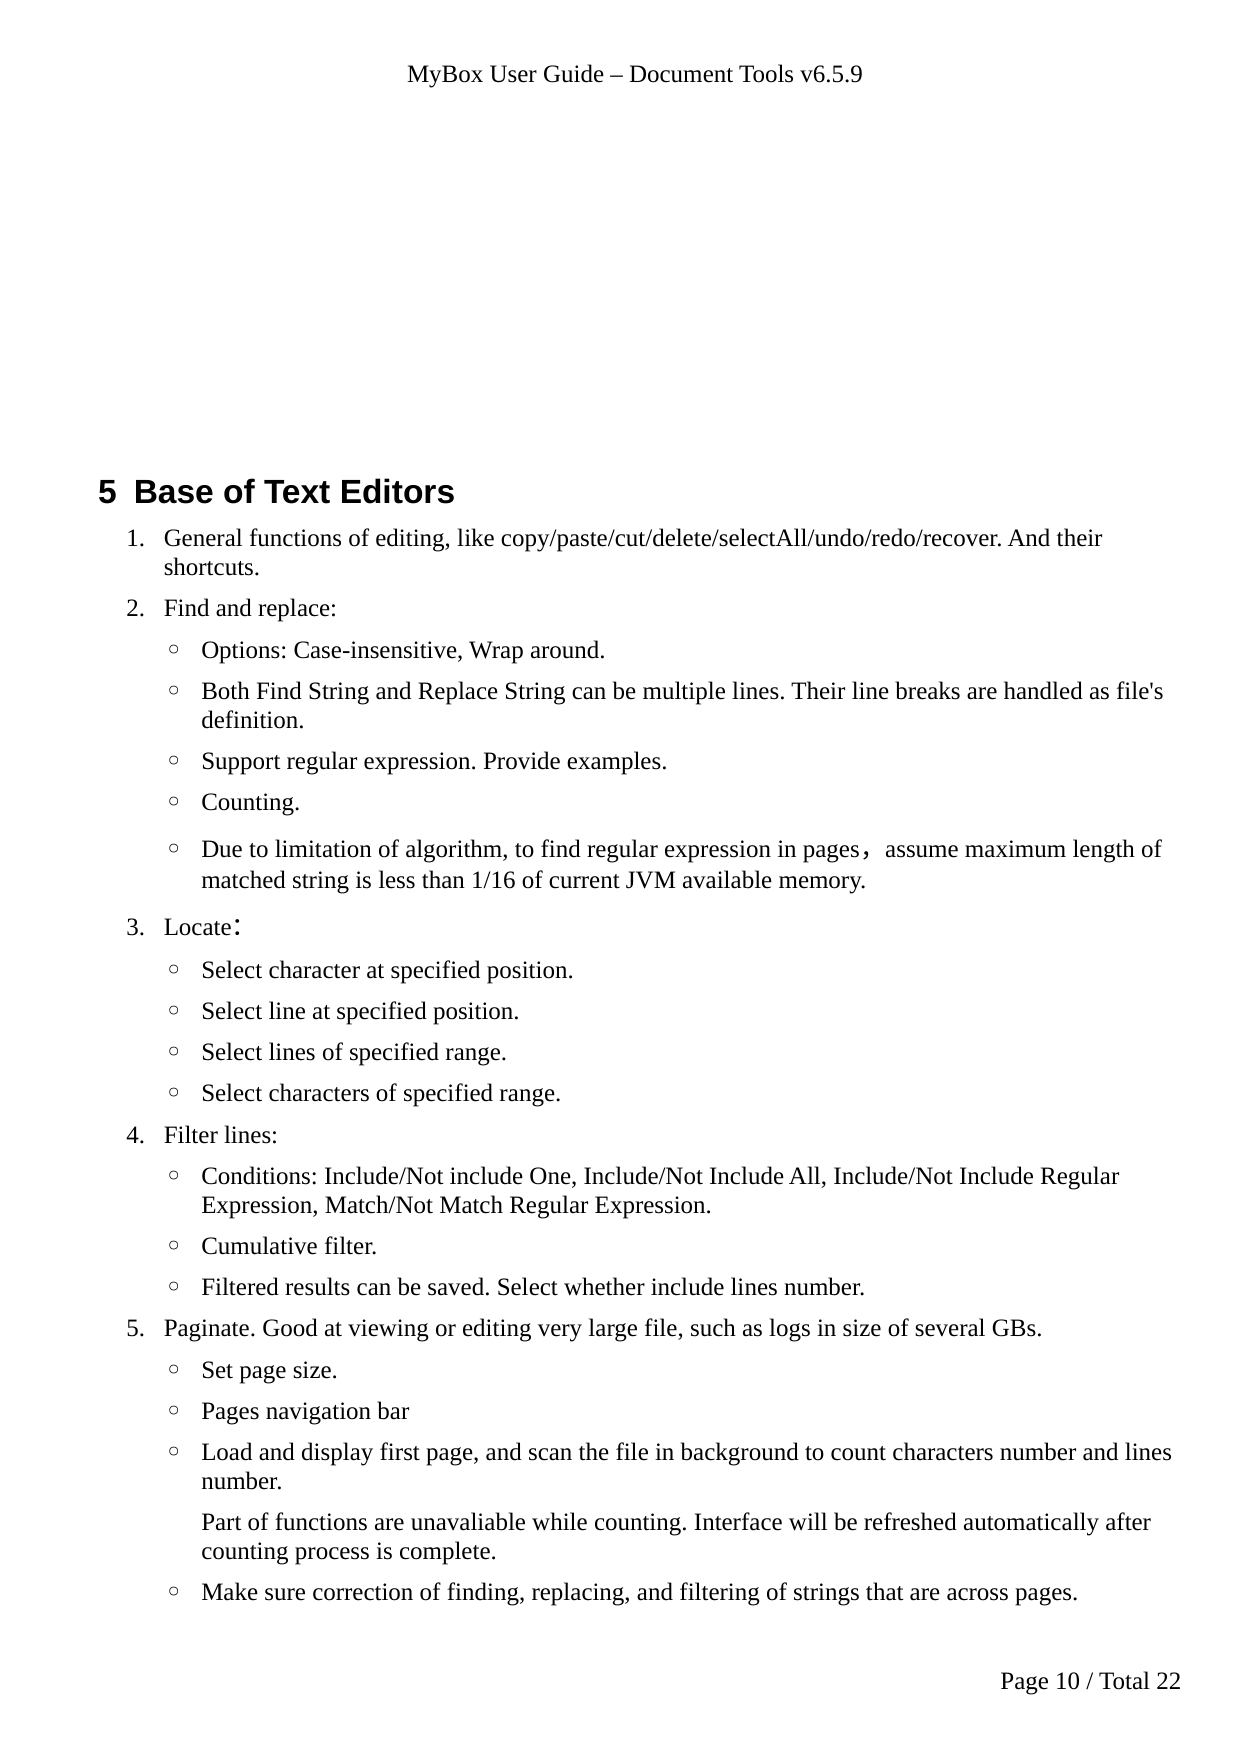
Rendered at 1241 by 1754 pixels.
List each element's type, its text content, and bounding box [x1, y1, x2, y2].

list Filtered results can be saved. Select whether include lines number. [163, 1272, 1181, 1301]
list Load and display first page, and scan the file in background to count characters number and lines number. [163, 1437, 1181, 1495]
list General functions of editing, like copy/paste/cut/delete/selectAll/undo/redo/recover. And their shortcuts. [126, 523, 1181, 581]
subtitle Base of Text Editors [88, 472, 1181, 511]
list Select character at specified position. [163, 955, 1181, 983]
list Counting. [163, 787, 1181, 816]
list Make sure correction of finding, replacing, and filtering of strings that are across pages. [163, 1577, 1181, 1606]
list Both Find String and Replace String can be multiple lines. Their line breaks are handled as file's definition. [163, 676, 1181, 733]
list Options: Case-insensitive, Wrap around. [163, 635, 1181, 663]
list Set page size. [163, 1355, 1181, 1383]
list Find and replace: [126, 593, 1181, 622]
list Paginate. Good at viewing or editing very large file, such as logs in size of several GBs. [126, 1313, 1181, 1342]
list Locate： [126, 906, 1181, 942]
list Select line at specified position. [163, 996, 1181, 1025]
list Part of functions are unavaliable while counting. Interface will be refreshed automatically after counting process is complete. [163, 1507, 1181, 1565]
list Cumulative filter. [163, 1231, 1181, 1260]
list Filter lines: [126, 1120, 1181, 1148]
list Select lines of specified range. [163, 1037, 1181, 1066]
list Support regular expression. Provide examples. [163, 746, 1181, 775]
list Conditions: Include/Not include One, Include/Not Include All, Include/Not Include Regular Expression, Match/Not Match Regular Expression. [163, 1161, 1181, 1218]
list Select characters of specified range. [163, 1078, 1181, 1107]
list Pages navigation bar [163, 1396, 1181, 1425]
list Due to limitation of algorithm, to find regular expression in pages，assume maximum length of matched string is less than 1/16 of current JVM available memory. [163, 828, 1181, 893]
